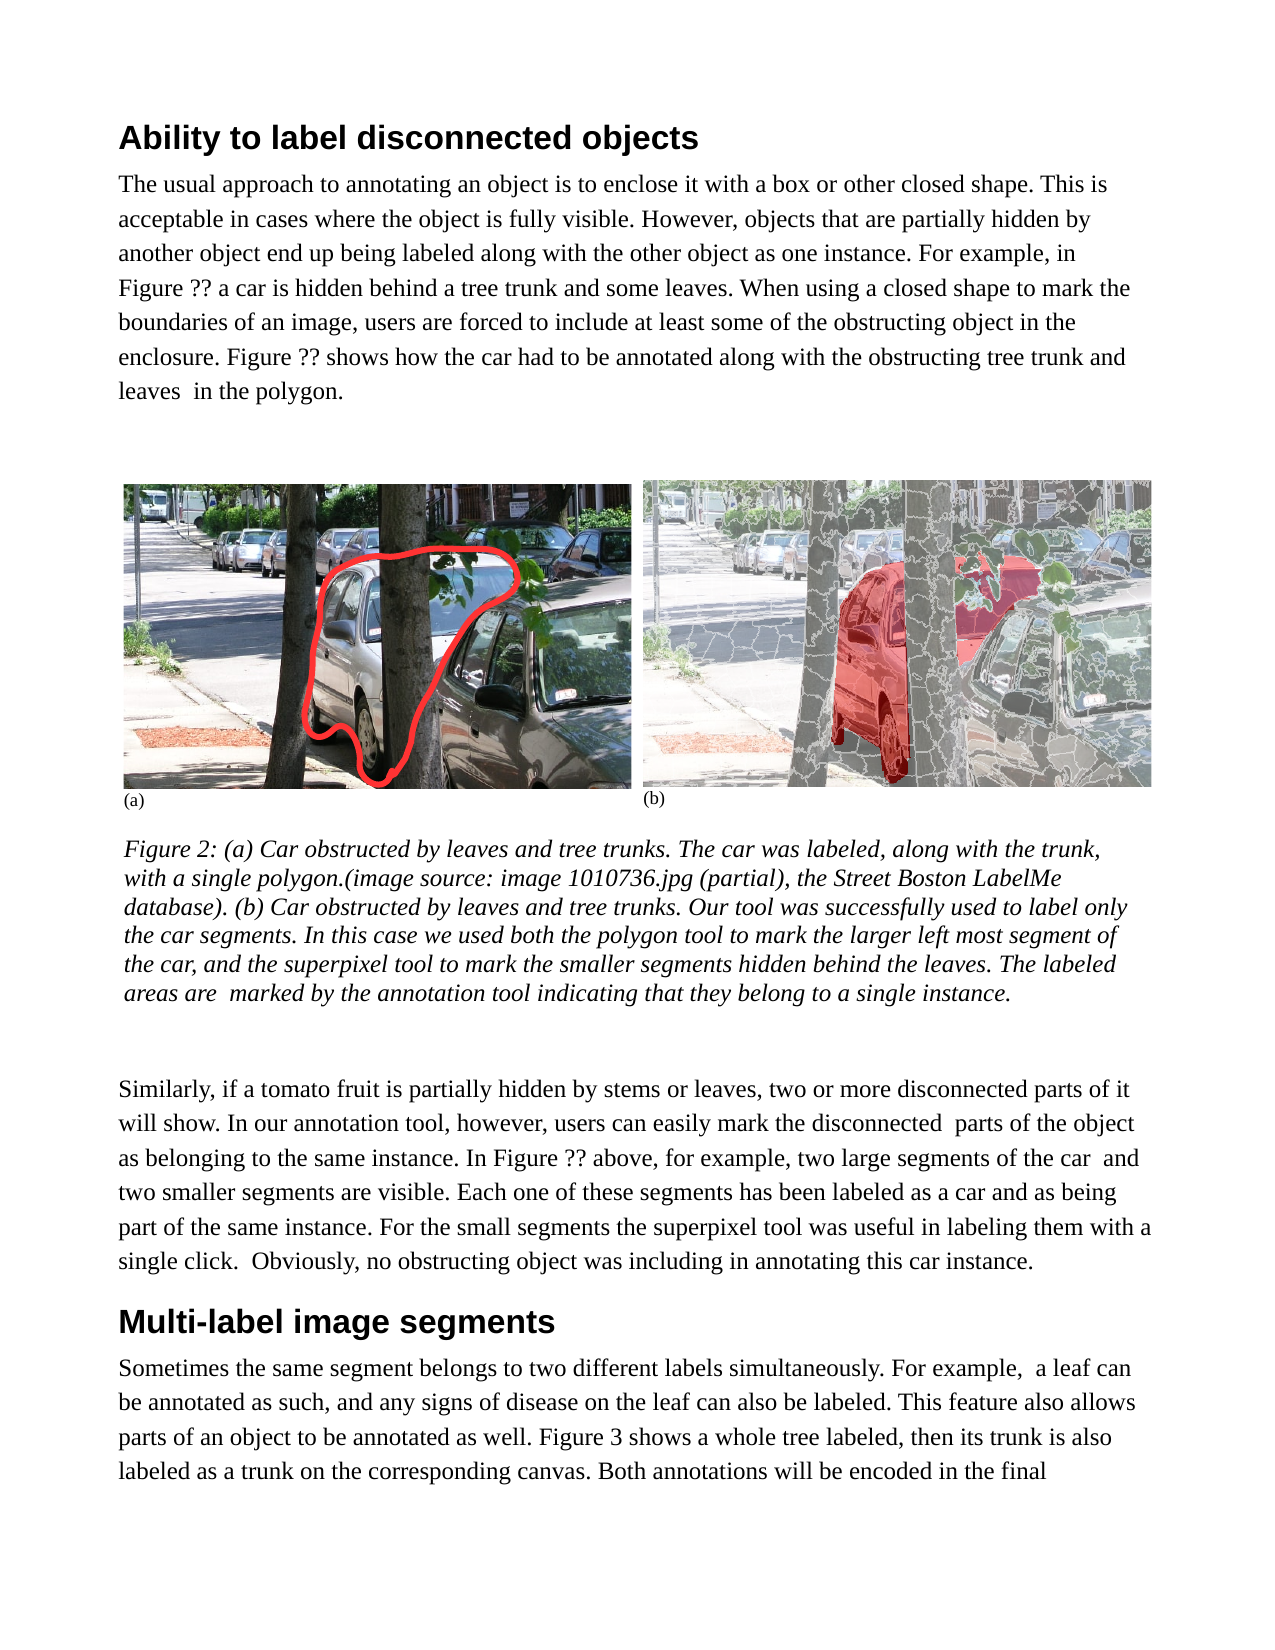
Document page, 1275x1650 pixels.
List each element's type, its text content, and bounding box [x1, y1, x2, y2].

text Sometimes the same segment belongs to two different labels simultaneously. For example, a leaf can be annotated as such, and any signs of disease on the leaf can also be labeled. This feature also allows parts of an object to be annotated as well. Figure 3 shows a whole tree labeled, then its trunk is also labeled as a trunk on the corresponding canvas. Both annotations will be encoded in the final [118, 1353, 1157, 1485]
table_header (b) [638, 474, 1157, 816]
table_header (a) [118, 474, 637, 816]
text The usual approach to annotating an object is to enclose it with a box or other closed shape. This is acceptable in cases where the object is fully visible. However, objects that are partially hidden by another object end up being labeled along with the other object as one instance. For example, in Figure ?? a car is hidden behind a tree trunk and some leaves. When using a closed shape to mark the boundaries of an image, users are forced to include at least some of the obstructing object in the enclosure. Figure ?? shows how the car had to be annotated along with the obstructing tree trunk and leaves in the polygon. [118, 169, 1157, 405]
picture [123, 484, 632, 789]
text Similarly, if a tomato fruit is partially hidden by stems or leaves, two or more disconnected parts of it will show. In our annotation tool, however, users can easily mark the disconnected parts of the object as belonging to the same instance. In Figure ?? above, for example, two large segments of the car and two smaller segments are visible. Each one of these segments has been labeled as a car and as being part of the same instance. For the small segments the superpixel tool was useful in labeling them with a single click. Obviously, no obstructing object was including in annotating this car instance. [118, 1074, 1157, 1275]
picture [643, 480, 1152, 787]
subtitle Multi-label image segments [118, 1302, 1157, 1340]
table_cell Figure 2: (a) Car obstructed by leaves and tree trunks. The car was labeled, along with the trunk, with a single polygon.(image source: image 1010736.jpg (partial), the Street Boston LabelMe database). (b) Car obstructed by leaves and tree trunks. Our tool was successfully used to label only the car segments. In this case we used both the polygon tool to mark the larger left most segment of the car, and the superpixel tool to mark the smaller segments hidden behind the leaves. The labeled areas are marked by the annotation tool indicating that they belong to a single instance. [118, 816, 1157, 1025]
subtitle Ability to label disconnected objects [118, 118, 1157, 157]
